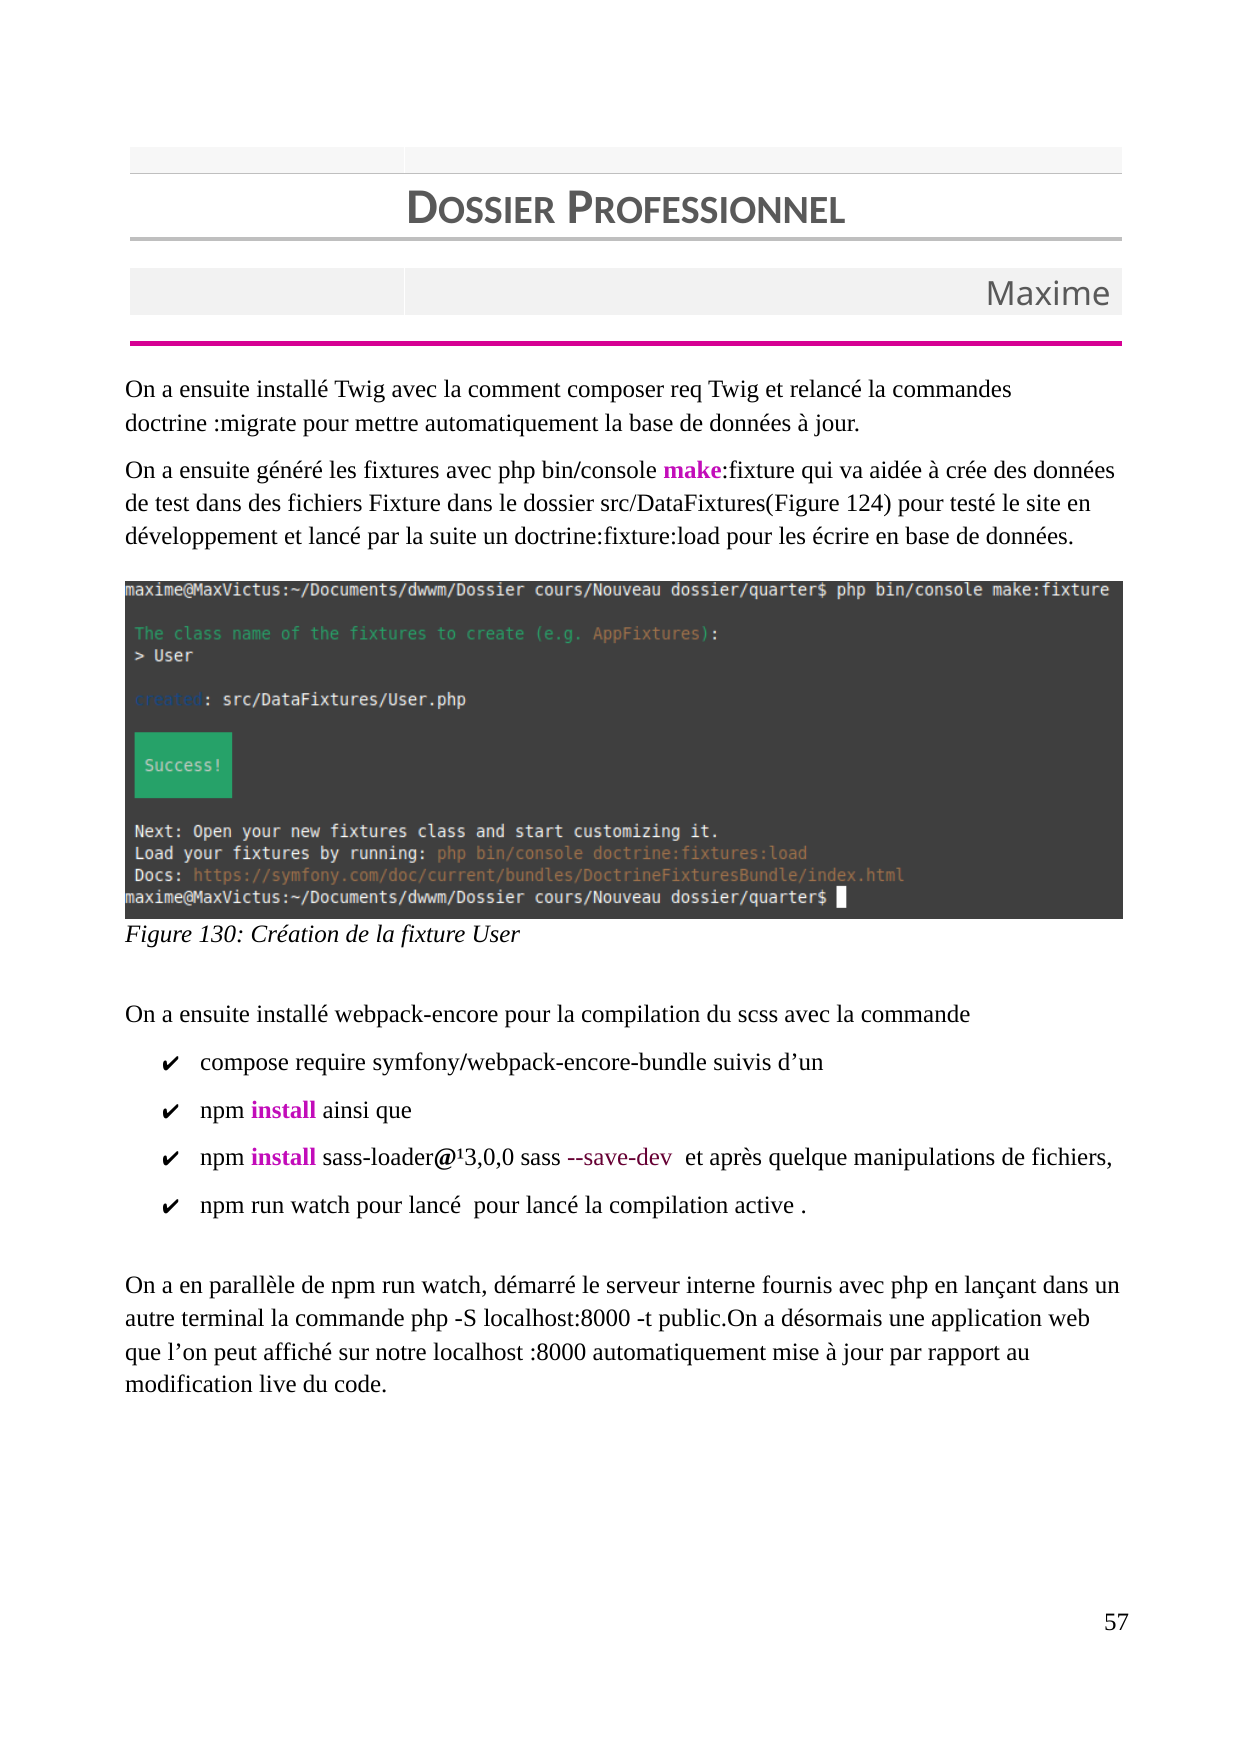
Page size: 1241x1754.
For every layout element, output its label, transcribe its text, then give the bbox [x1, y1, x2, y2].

list npm install ainsi que [162, 1095, 1123, 1123]
list compose require symfony/webpack-encore-bundle suivis d’un [162, 1047, 1123, 1076]
text Figure 130: Création de la fixture User [125, 919, 1123, 948]
text On a ensuite généré les fixtures avec php bin/console make:fixture qui va aidée à crée des données de test dans des fichiers Fixture dans le dossier src/DataFixtures(Figure 124) pour testé le site en développement et lancé par la suite un doctrine:fixture:load pour les écrire en base de données. [125, 455, 1123, 550]
text On a en parallèle de npm run watch, démarré le serveur interne fournis avec php en lançant dans un autre terminal la commande php -S localhost:8000 -t public.On a désormais une application web que l’on peut affiché sur notre localhost :8000 automatiquement mise à jour par rapport au modification live du code. [125, 1237, 1123, 1398]
text On a ensuite installé Twig avec la comment composer req Twig et relancé la commandes doctrine :migrate pour mettre automatiquement la base de données à jour. [125, 374, 1123, 436]
list npm install sass-loader@¹3,0,0 sass --save-dev et après quelque manipulations de fichiers, [162, 1142, 1123, 1171]
picture [125, 581, 1123, 919]
list npm run watch pour lancé pour lancé la compilation active . [162, 1190, 1123, 1219]
text On a ensuite installé webpack-encore pour la compilation du scss avec la commande [125, 999, 1123, 1028]
